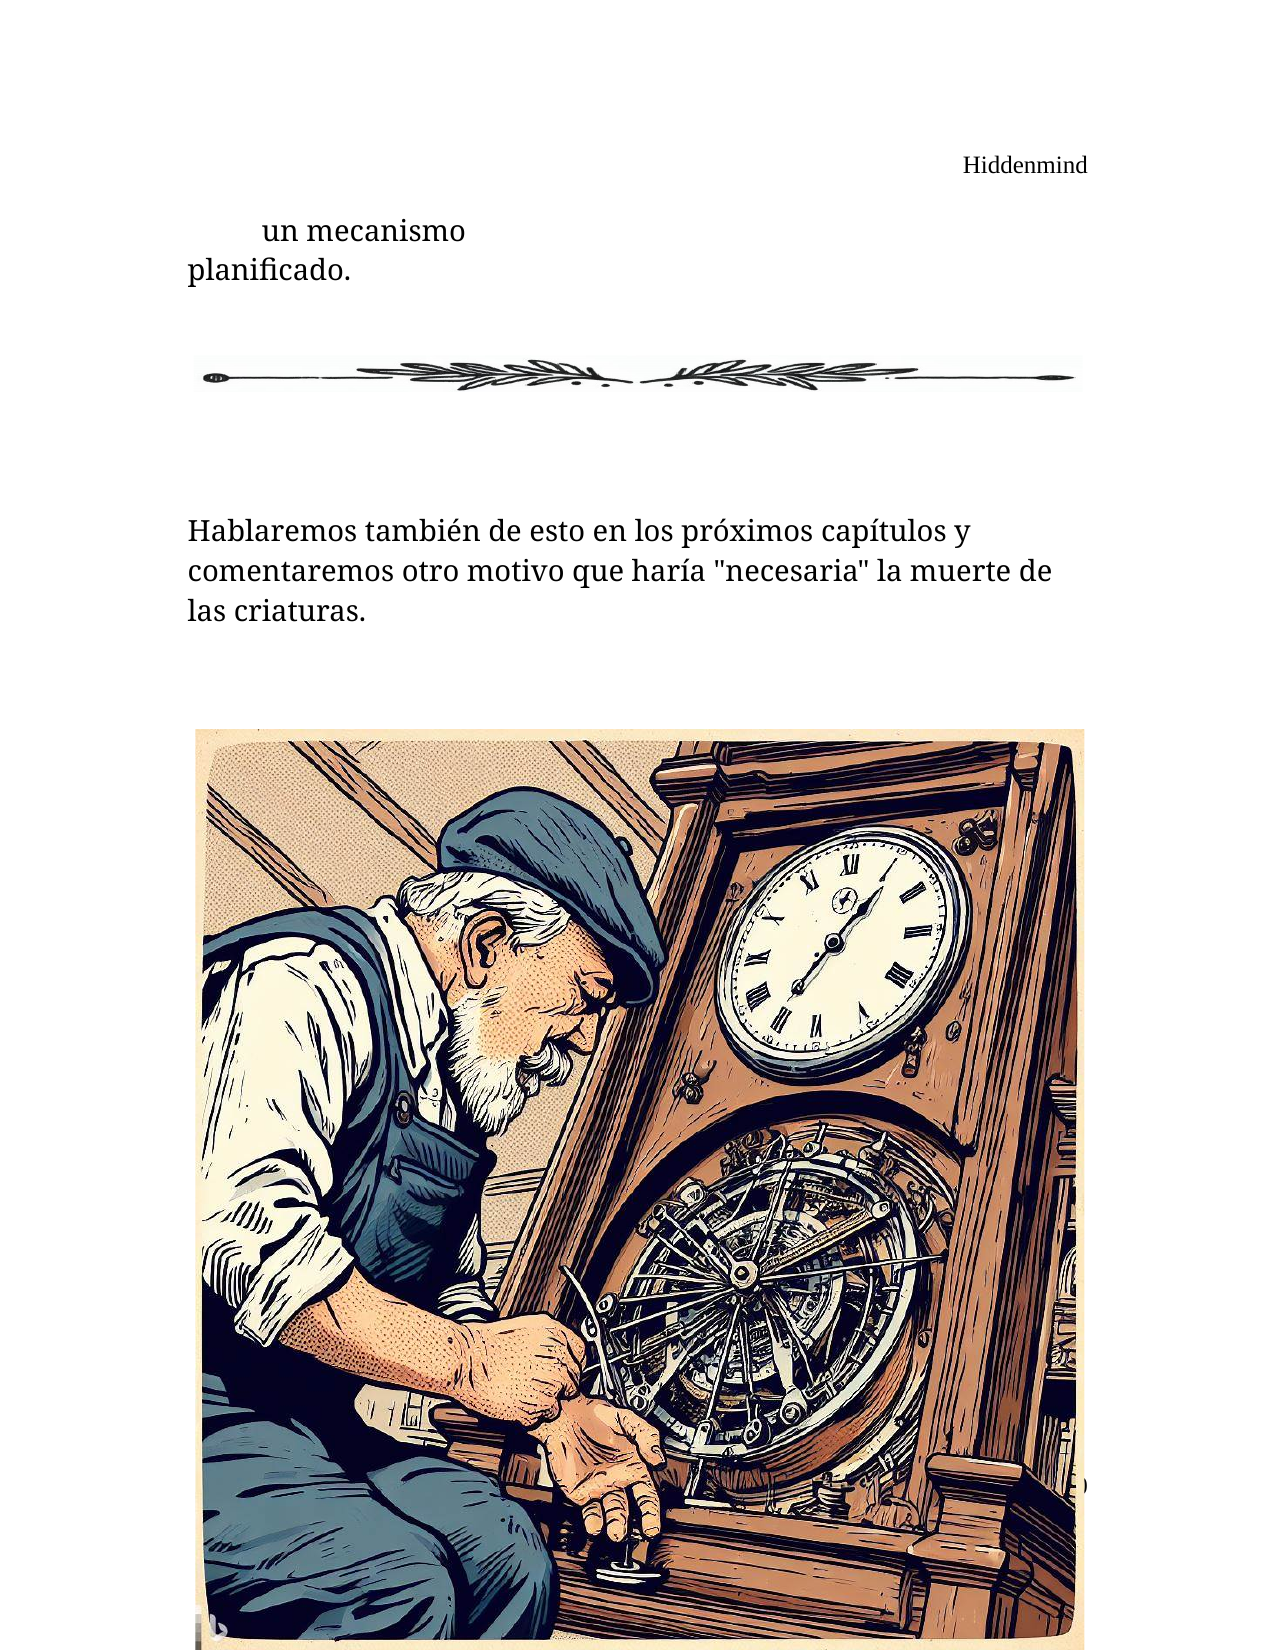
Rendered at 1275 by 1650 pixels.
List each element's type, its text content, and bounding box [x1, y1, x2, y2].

picture [193, 355, 1083, 392]
text Hablaremos también de esto en los próximos capítulos y comentaremos otro motivo que haría "necesaria" la muerte de las criaturas. [187, 510, 1087, 629]
text un mecanismo planificado. [187, 210, 622, 289]
picture [195, 729, 1085, 1650]
